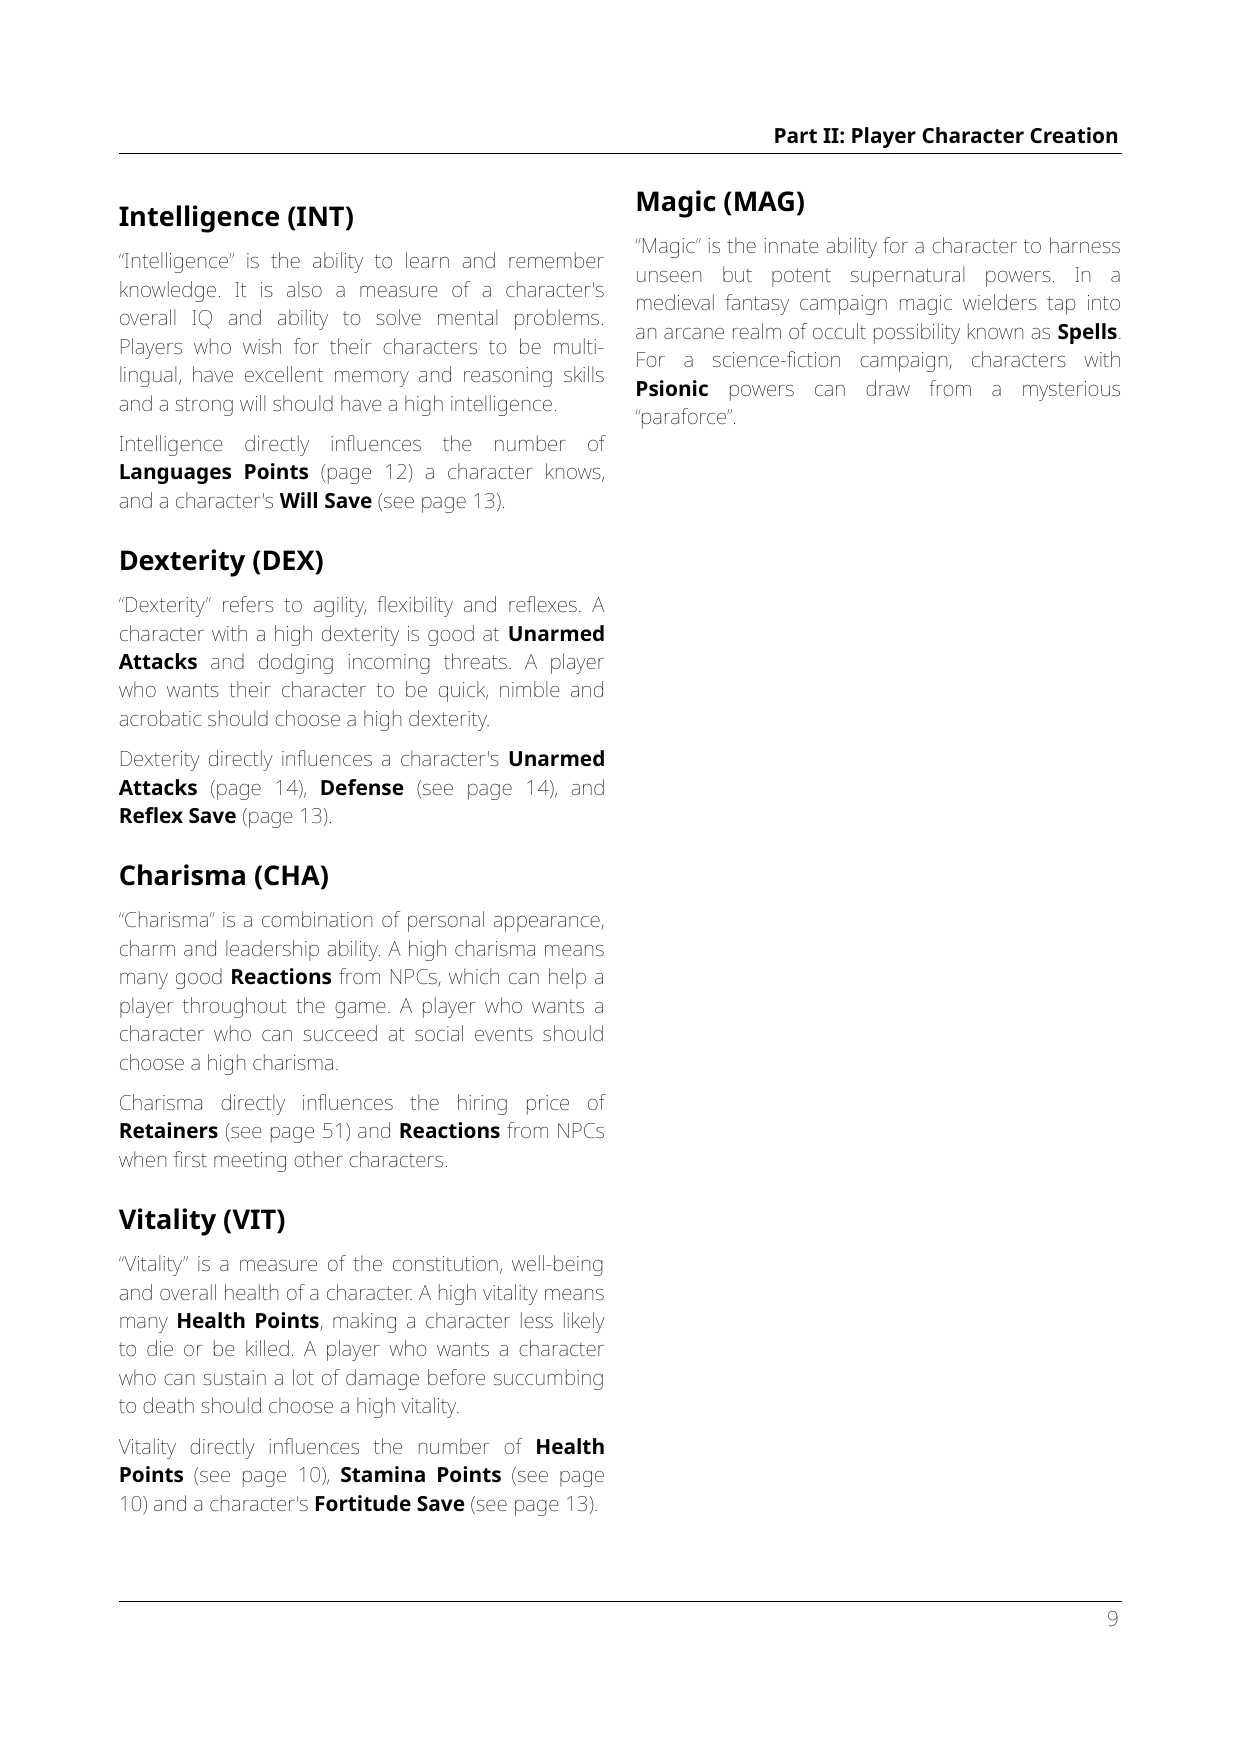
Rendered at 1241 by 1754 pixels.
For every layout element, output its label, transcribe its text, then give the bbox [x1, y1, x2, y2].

text Dexterity (DEX) [118, 541, 605, 578]
text “Magic” is the innate ability for a character to harness unseen but potent supernatural powers. In a medieval fantasy campaign magic wielders tap into an arcane realm of occult possibility known as Spells. For a science-fiction campaign, characters with Psionic powers can draw from a mysterious “paraforce”. [635, 231, 1122, 431]
text Intelligence (INT) [118, 198, 605, 234]
text Magic (MAG) [635, 183, 1122, 219]
text “Vitality” is a measure of the constitution, well-being and overall health of a character. A high vitality means many Health Points, making a character less likely to die or be killed. A player who wants a character who can sustain a lot of damage before succumbing to death should choose a high vitality. [118, 1249, 605, 1420]
text “Charisma” is a combination of personal appearance, charm and leadership ability. A high charisma means many good Reactions from NPCs, which can help a player throughout the game. A player who wants a character who can succeed at social events should choose a high charisma. [118, 906, 605, 1076]
text Charisma directly influences the hiring price of Retainers (see page 34) and Reactions from NPCs when first meeting other characters. [118, 1088, 605, 1173]
text Dexterity directly influences a character's Unarmed Attacks (page 10), Defense (see page 10), and Reflex Save (page 9). [118, 744, 605, 830]
text “Dexterity” refers to agility, flexibility and reflexes. A character with a high dexterity is good at Unarmed Attacks and dodging incoming threats. A player who wants their character to be quick, nimble and acrobatic should choose a high dexterity. [118, 590, 605, 732]
text Vitality (VIT) [118, 1200, 605, 1237]
text “Intelligence” is the ability to learn and remember knowledge. It is also a measure of a character's overall IQ and ability to solve mental problems. Players who wish for their characters to be multi-lingual, have excellent memory and reasoning skills and a strong will should have a high intelligence. [118, 246, 605, 417]
text Charisma (CHA) [118, 857, 605, 893]
text Vitality directly influences the number of Health Points (see page 7), Stamina Points (see page 7) and a character's Fortitude Save (see page 9). [118, 1432, 605, 1517]
text Intelligence directly influences the number of Languages Points (page 8) a character knows, and a character's Will Save (see page 9). [118, 429, 605, 514]
